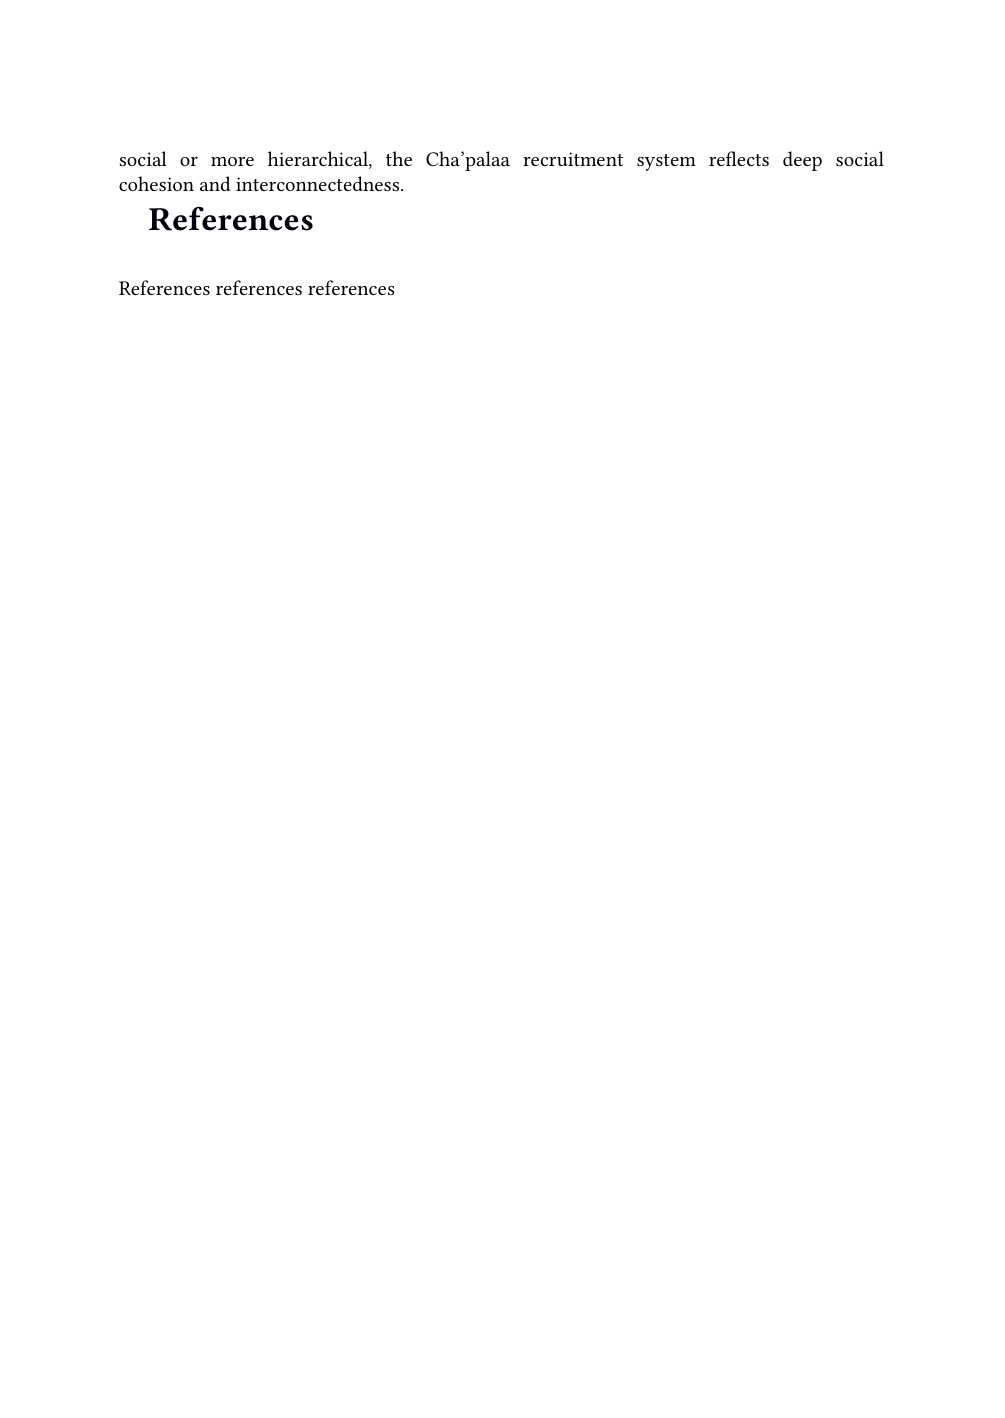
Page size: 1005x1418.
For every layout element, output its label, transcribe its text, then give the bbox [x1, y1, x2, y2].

subtitle References [118, 197, 886, 238]
text References references references [118, 276, 886, 301]
text social or more hierarchical, the Cha’palaa recruitment system reflects deep social cohesion and interconnectedness. [118, 147, 886, 197]
